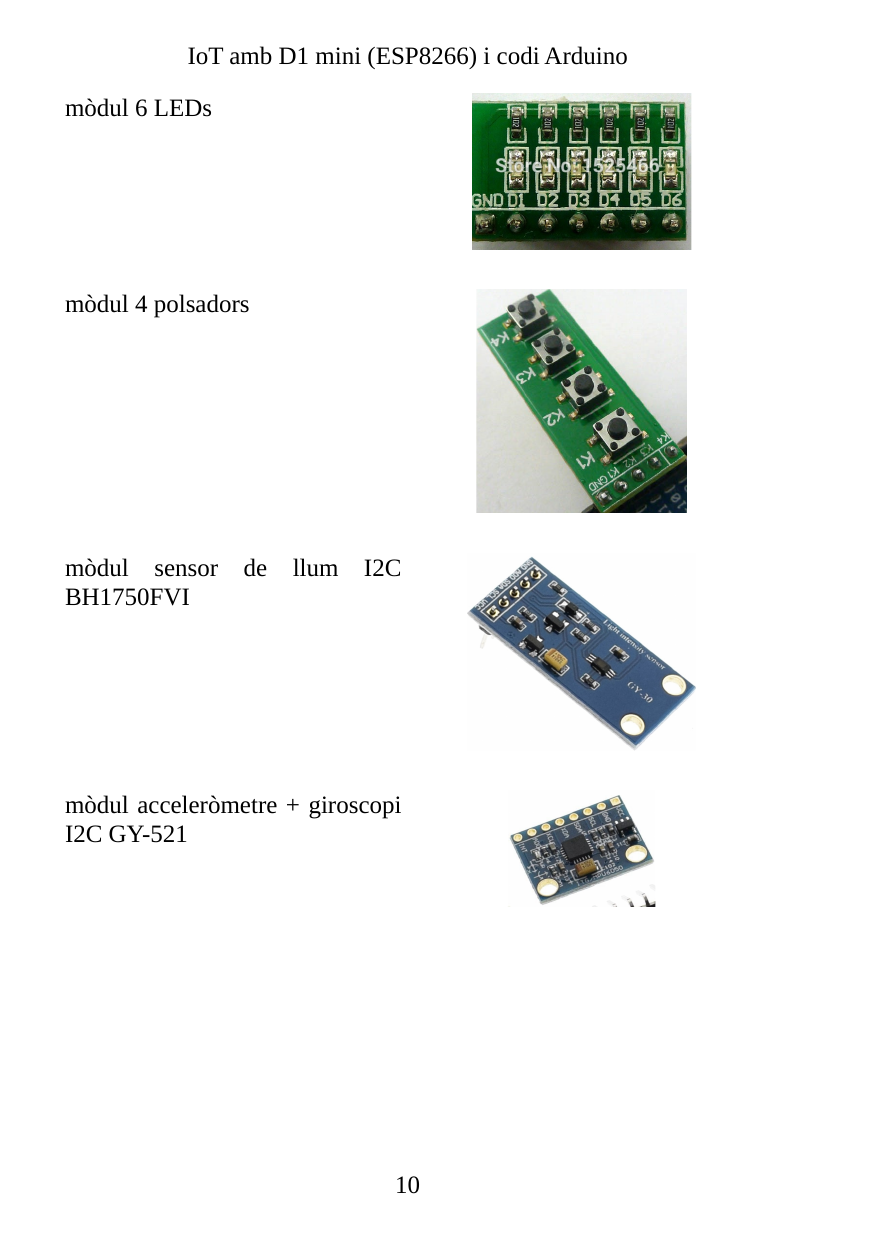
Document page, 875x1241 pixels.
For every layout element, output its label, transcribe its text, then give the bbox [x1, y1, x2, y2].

table_cell mòdul 6 LEDs [59, 88, 407, 284]
table_cell [408, 284, 756, 547]
picture [476, 289, 687, 513]
table_cell [408, 548, 756, 785]
table_cell [408, 88, 756, 284]
picture [507, 790, 656, 907]
picture [467, 553, 697, 751]
table_cell mòdul acceleròmetre + giroscopi I2C GY-521 [59, 785, 407, 941]
table_cell mòdul 4 polsadors [59, 284, 407, 547]
table_cell [408, 785, 756, 941]
table_cell mòdul sensor de llum I2C BH1750FVI [59, 548, 407, 785]
picture [472, 93, 692, 250]
